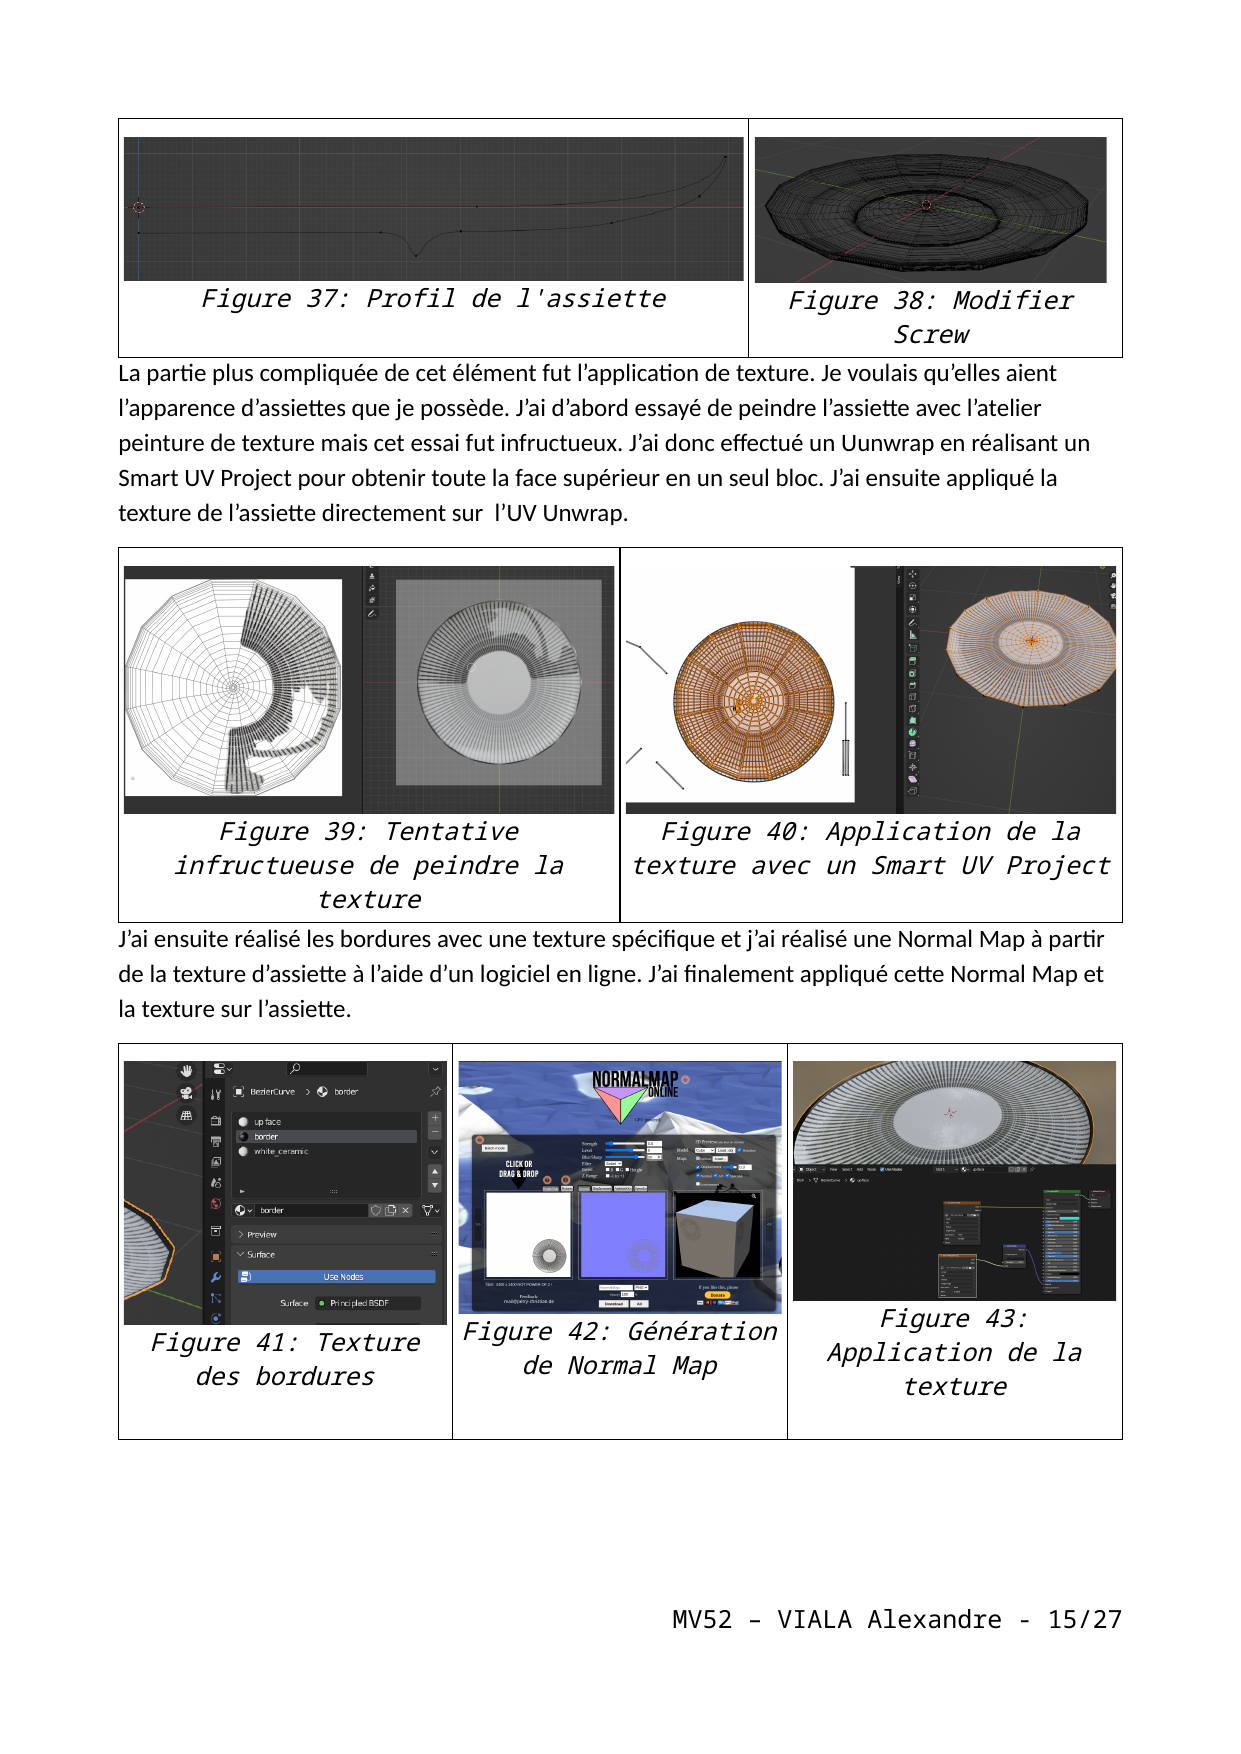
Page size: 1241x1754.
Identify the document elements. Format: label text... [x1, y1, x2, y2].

picture [123, 137, 744, 281]
picture [458, 1061, 782, 1314]
table_header [119, 1044, 452, 1439]
picture [625, 566, 1117, 814]
picture [123, 566, 615, 814]
table_header [788, 1044, 1122, 1439]
text J’ai ensuite réalisé les bordures avec une texture spécifique et j’ai réalisé une Normal Map à partir de la texture d’assiette à l’aide d’un logiciel en ligne. J’ai finalement appliqué cette Normal Map et la texture sur l’assiette. [118, 923, 1122, 1023]
picture [123, 1061, 445, 1325]
table_header [453, 1044, 787, 1439]
picture [793, 1061, 1117, 1301]
table_header [749, 119, 1122, 357]
picture [754, 137, 1107, 283]
table_header [119, 119, 748, 357]
table_header [119, 548, 619, 922]
table_header [621, 548, 1122, 922]
text La partie plus compliquée de cet élément fut l’application de texture. Je voulais qu’elles aient l’apparence d’assiettes que je possède. J’ai d’abord essayé de peindre l’assiette avec l’atelier peinture de texture mais cet essai fut infructueux. J’ai donc effectué un Uunwrap en réalisant un Smart UV Project pour obtenir toute la face supérieur en un seul bloc. J’ai ensuite appliqué la texture de l’assiette directement sur l’UV Unwrap. [118, 358, 1122, 528]
